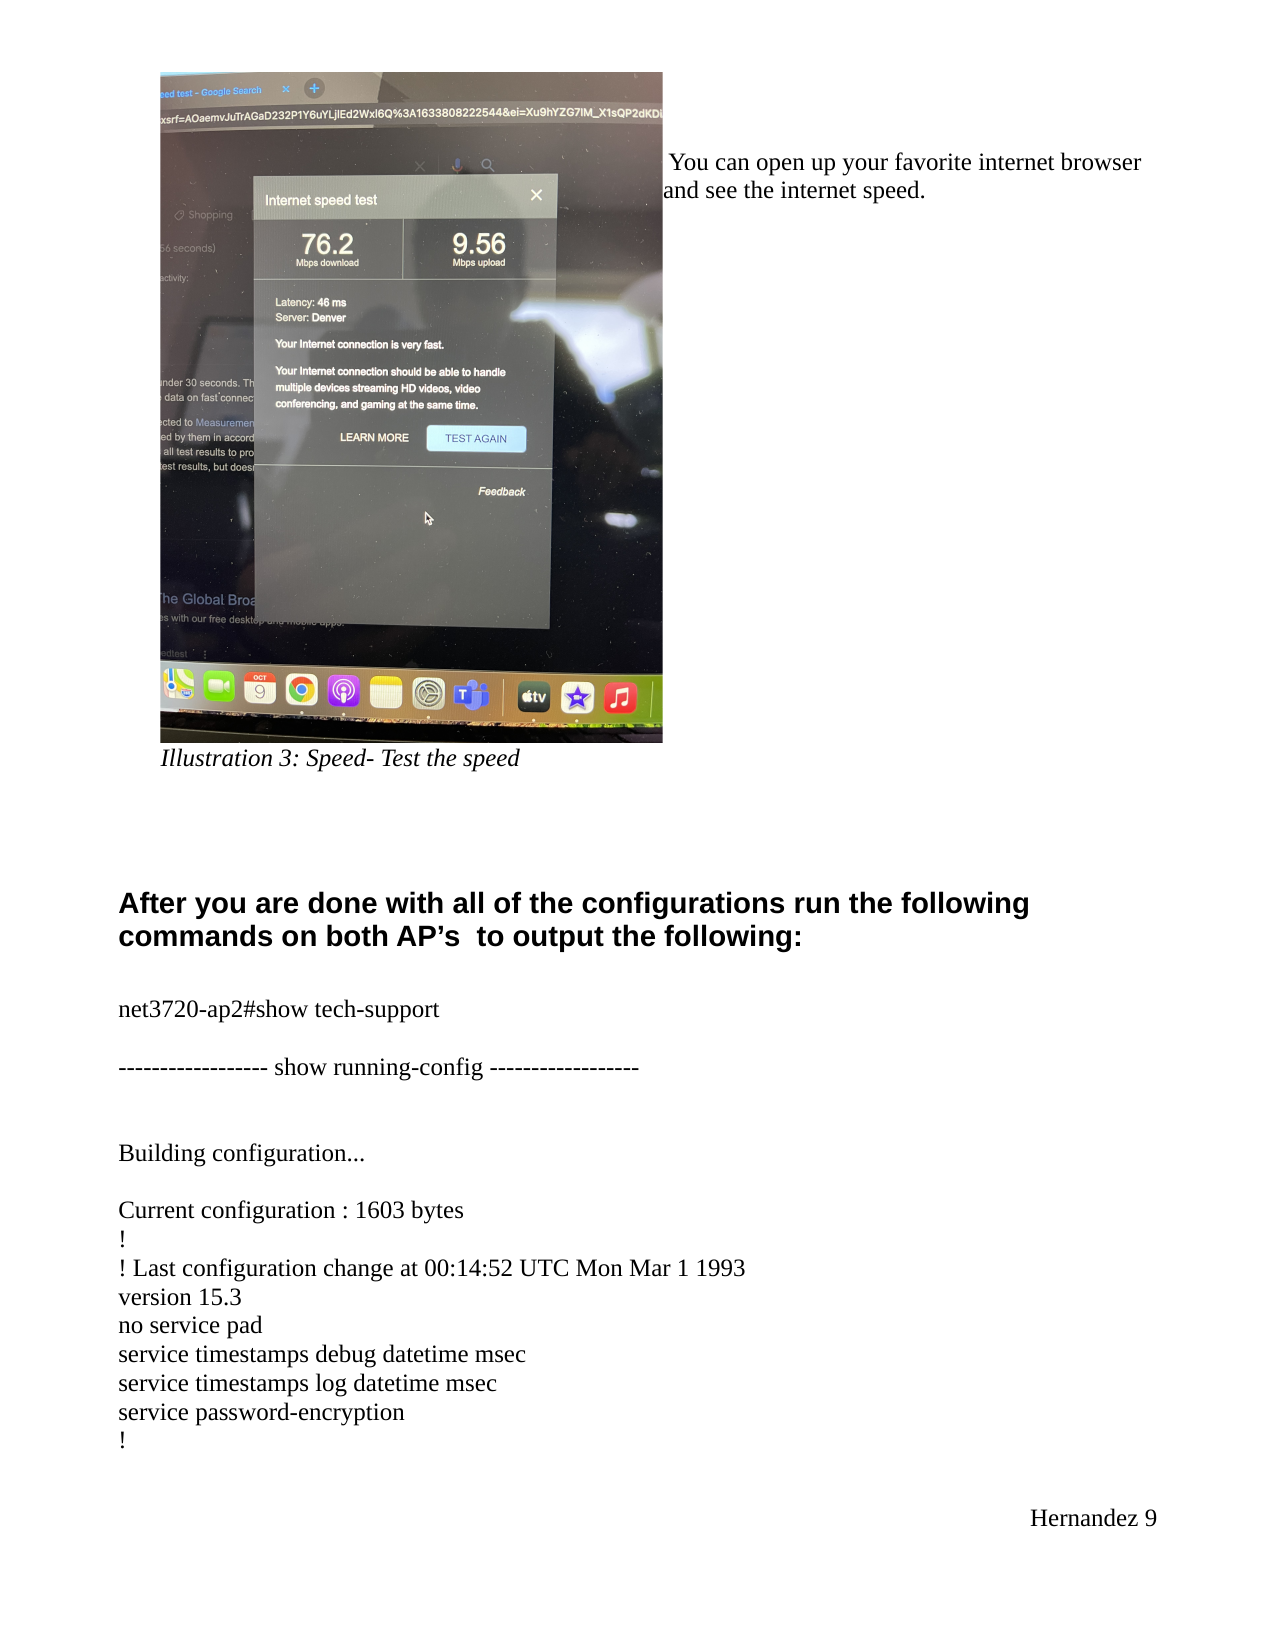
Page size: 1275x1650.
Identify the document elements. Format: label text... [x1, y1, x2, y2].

text net3720-ap2#show tech-support [118, 994, 1157, 1023]
text You can open up your favorite internet browser and see the internet speed. [663, 147, 1157, 204]
text Building configuration... [118, 1138, 1157, 1167]
text no service pad [118, 1311, 1157, 1339]
text Illustration 3: Speed- Test the speed [160, 743, 663, 772]
text service timestamps log datetime msec [118, 1368, 1157, 1397]
text [118, 147, 160, 204]
text service password-encryption [118, 1397, 1157, 1426]
text Current configuration : 1603 bytes [118, 1196, 1157, 1224]
subtitle After you are done with all of the configurations run the following commands on both AP’s to output the following: [118, 886, 1157, 953]
text ! [118, 1224, 1157, 1253]
text ------------------ show running-config ------------------ [118, 1052, 1157, 1081]
picture [160, 72, 663, 743]
text ! Last configuration change at 00:14:52 UTC Mon Mar 1 1993 [118, 1253, 1157, 1282]
text service timestamps debug datetime msec [118, 1339, 1157, 1368]
text version 15.3 [118, 1282, 1157, 1311]
text ! [118, 1426, 1157, 1454]
